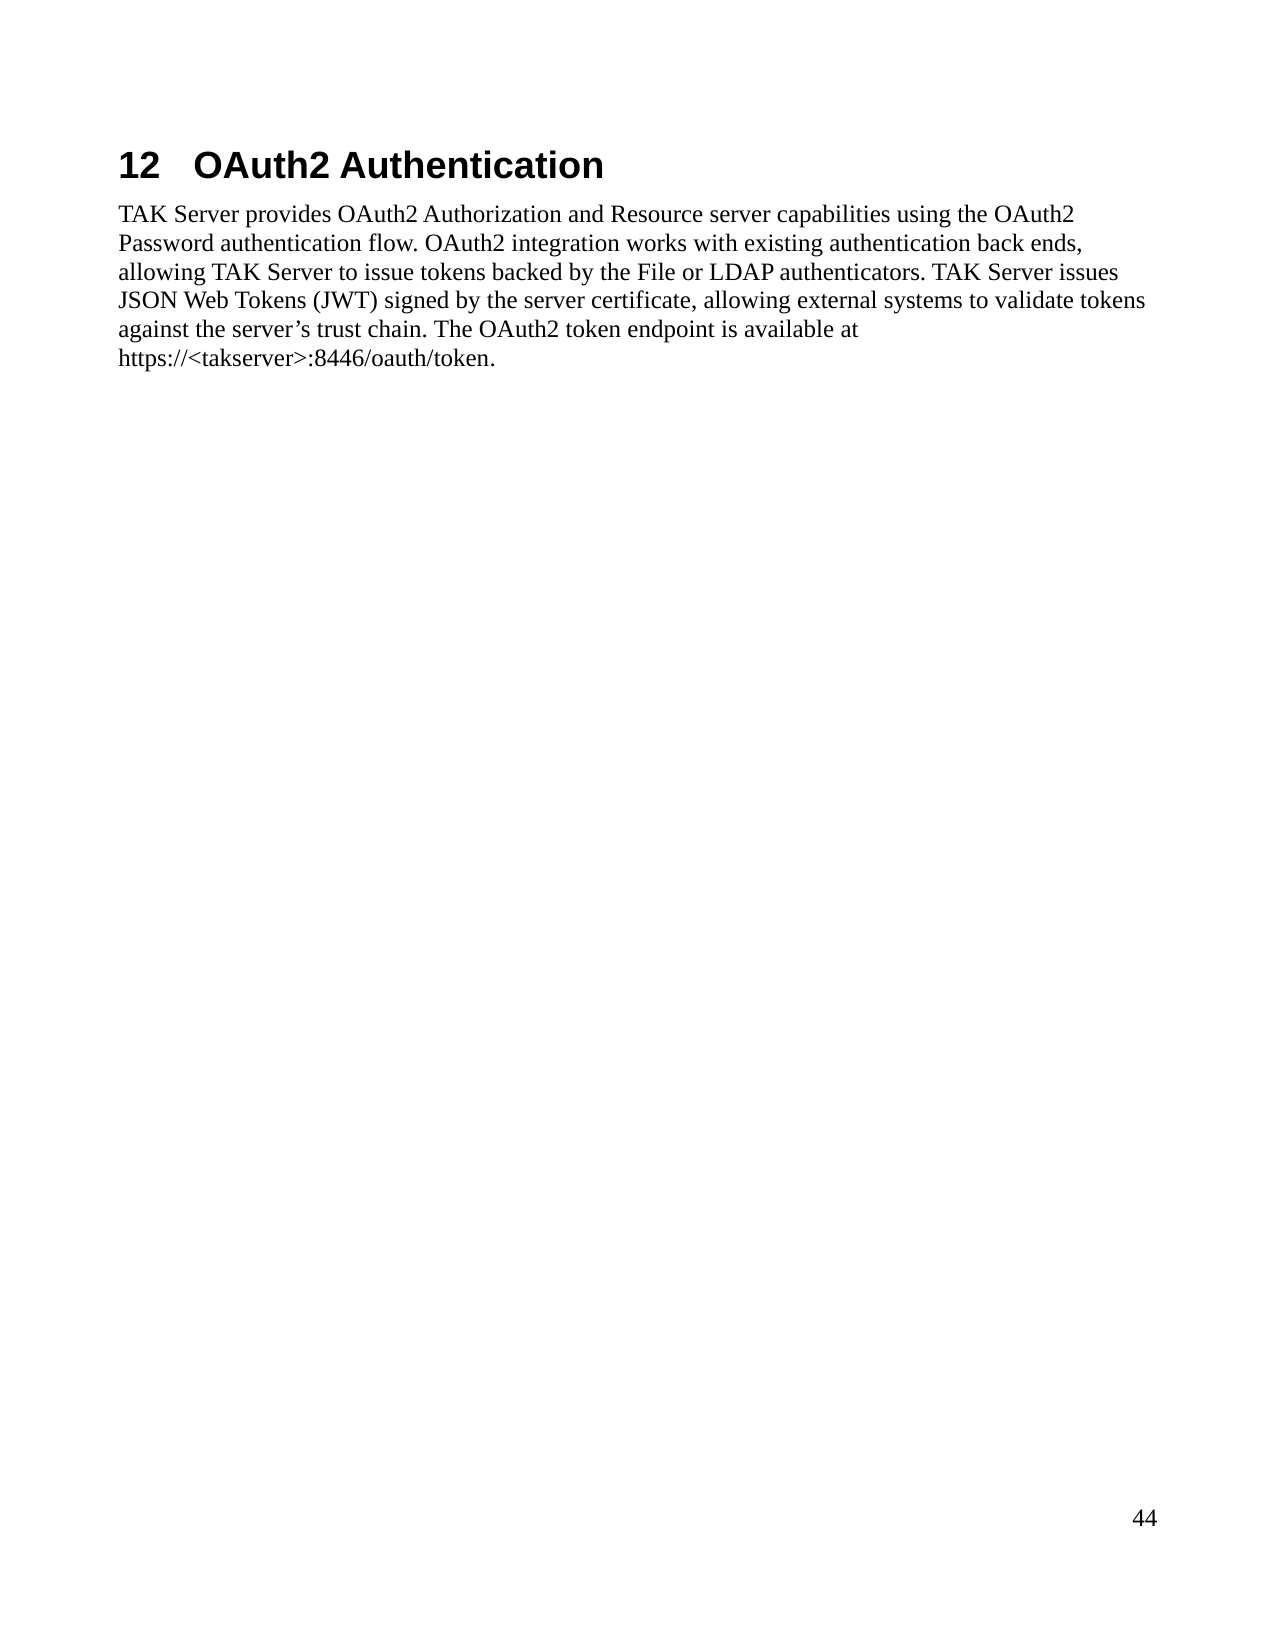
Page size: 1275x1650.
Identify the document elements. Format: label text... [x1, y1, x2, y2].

subtitle OAuth2 Authentication [118, 143, 1157, 187]
text TAK Server provides OAuth2 Authorization and Resource server capabilities using the OAuth2 Password authentication flow. OAuth2 integration works with existing authentication back ends, allowing TAK Server to issue tokens backed by the File or LDAP authenticators. TAK Server issues JSON Web Tokens (JWT) signed by the server certificate, allowing external systems to validate tokens against the server’s trust chain. The OAuth2 token endpoint is available at https://<takserver>:8446/oauth/token. [118, 199, 1157, 372]
